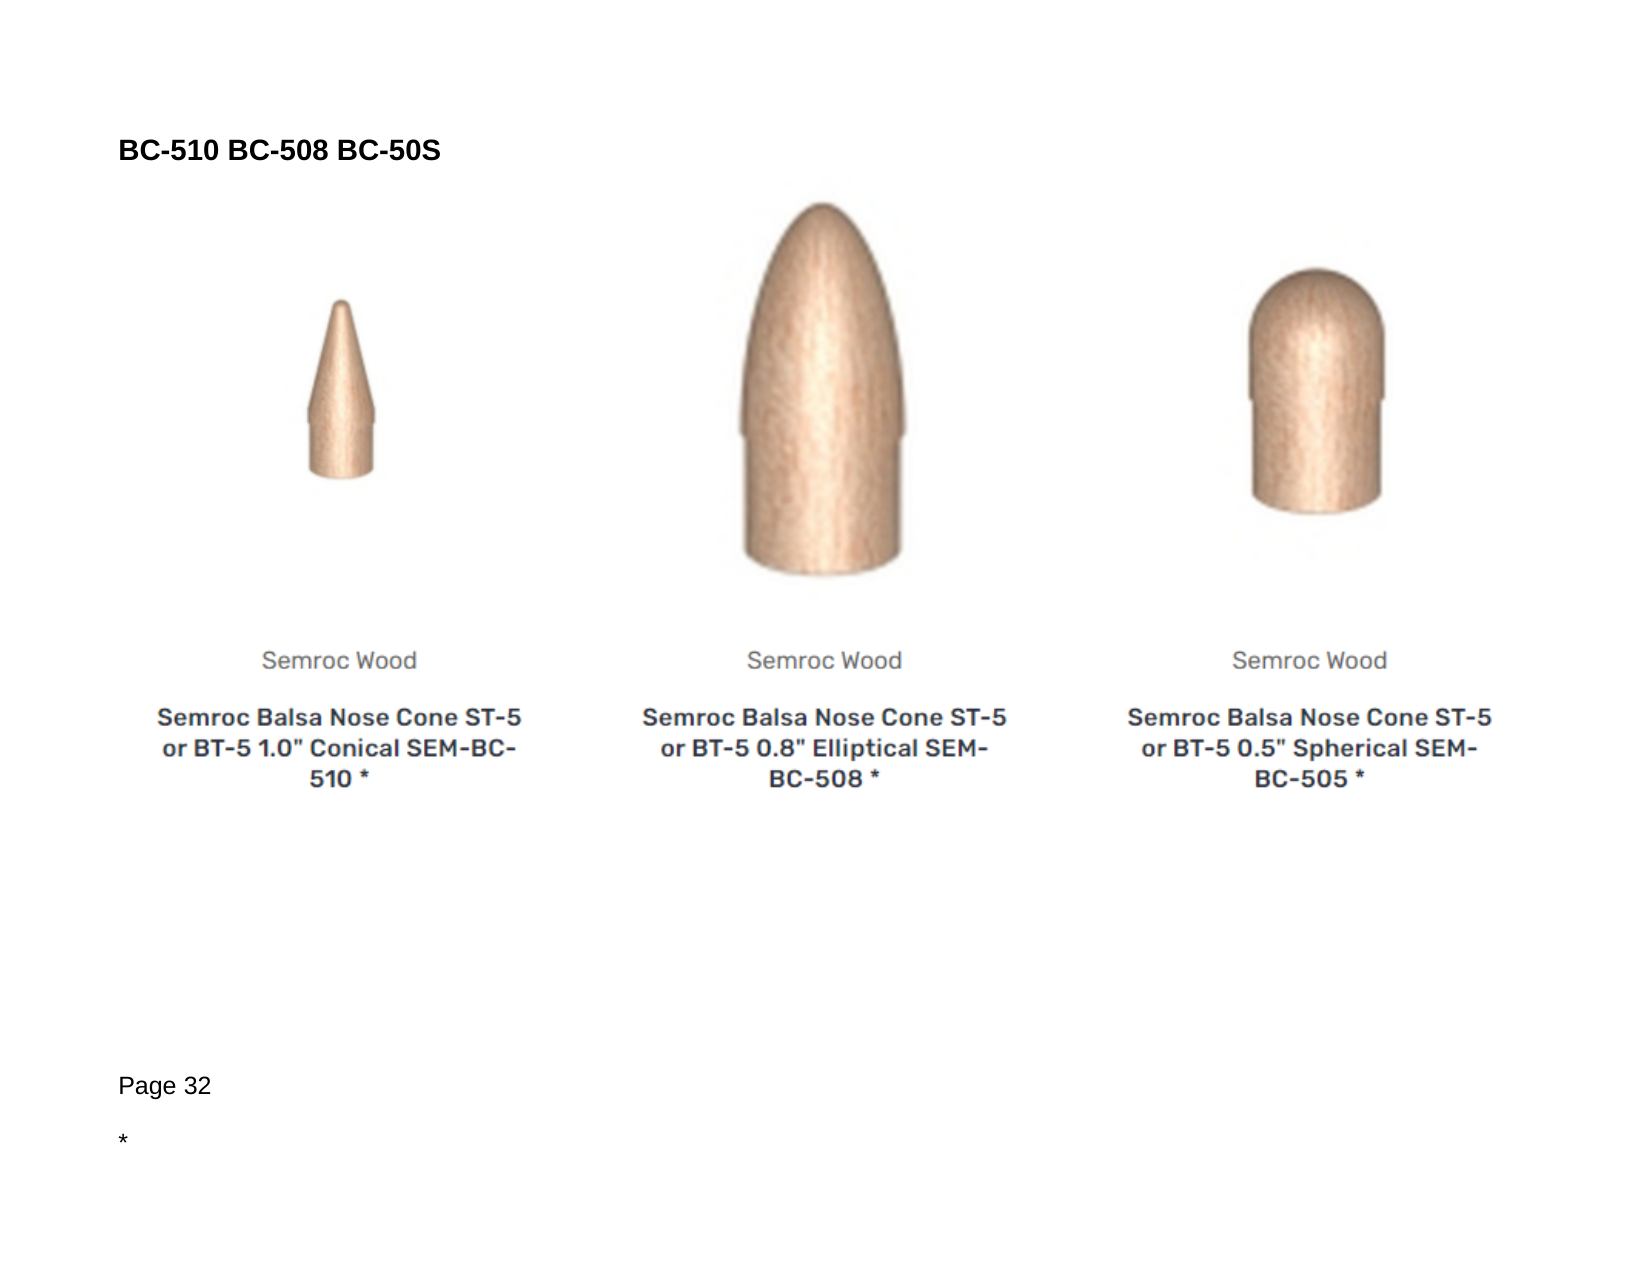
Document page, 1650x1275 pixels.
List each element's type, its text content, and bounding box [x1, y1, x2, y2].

subtitle BC-510 BC-508 BC-50S [118, 133, 1532, 166]
picture [118, 178, 1532, 809]
